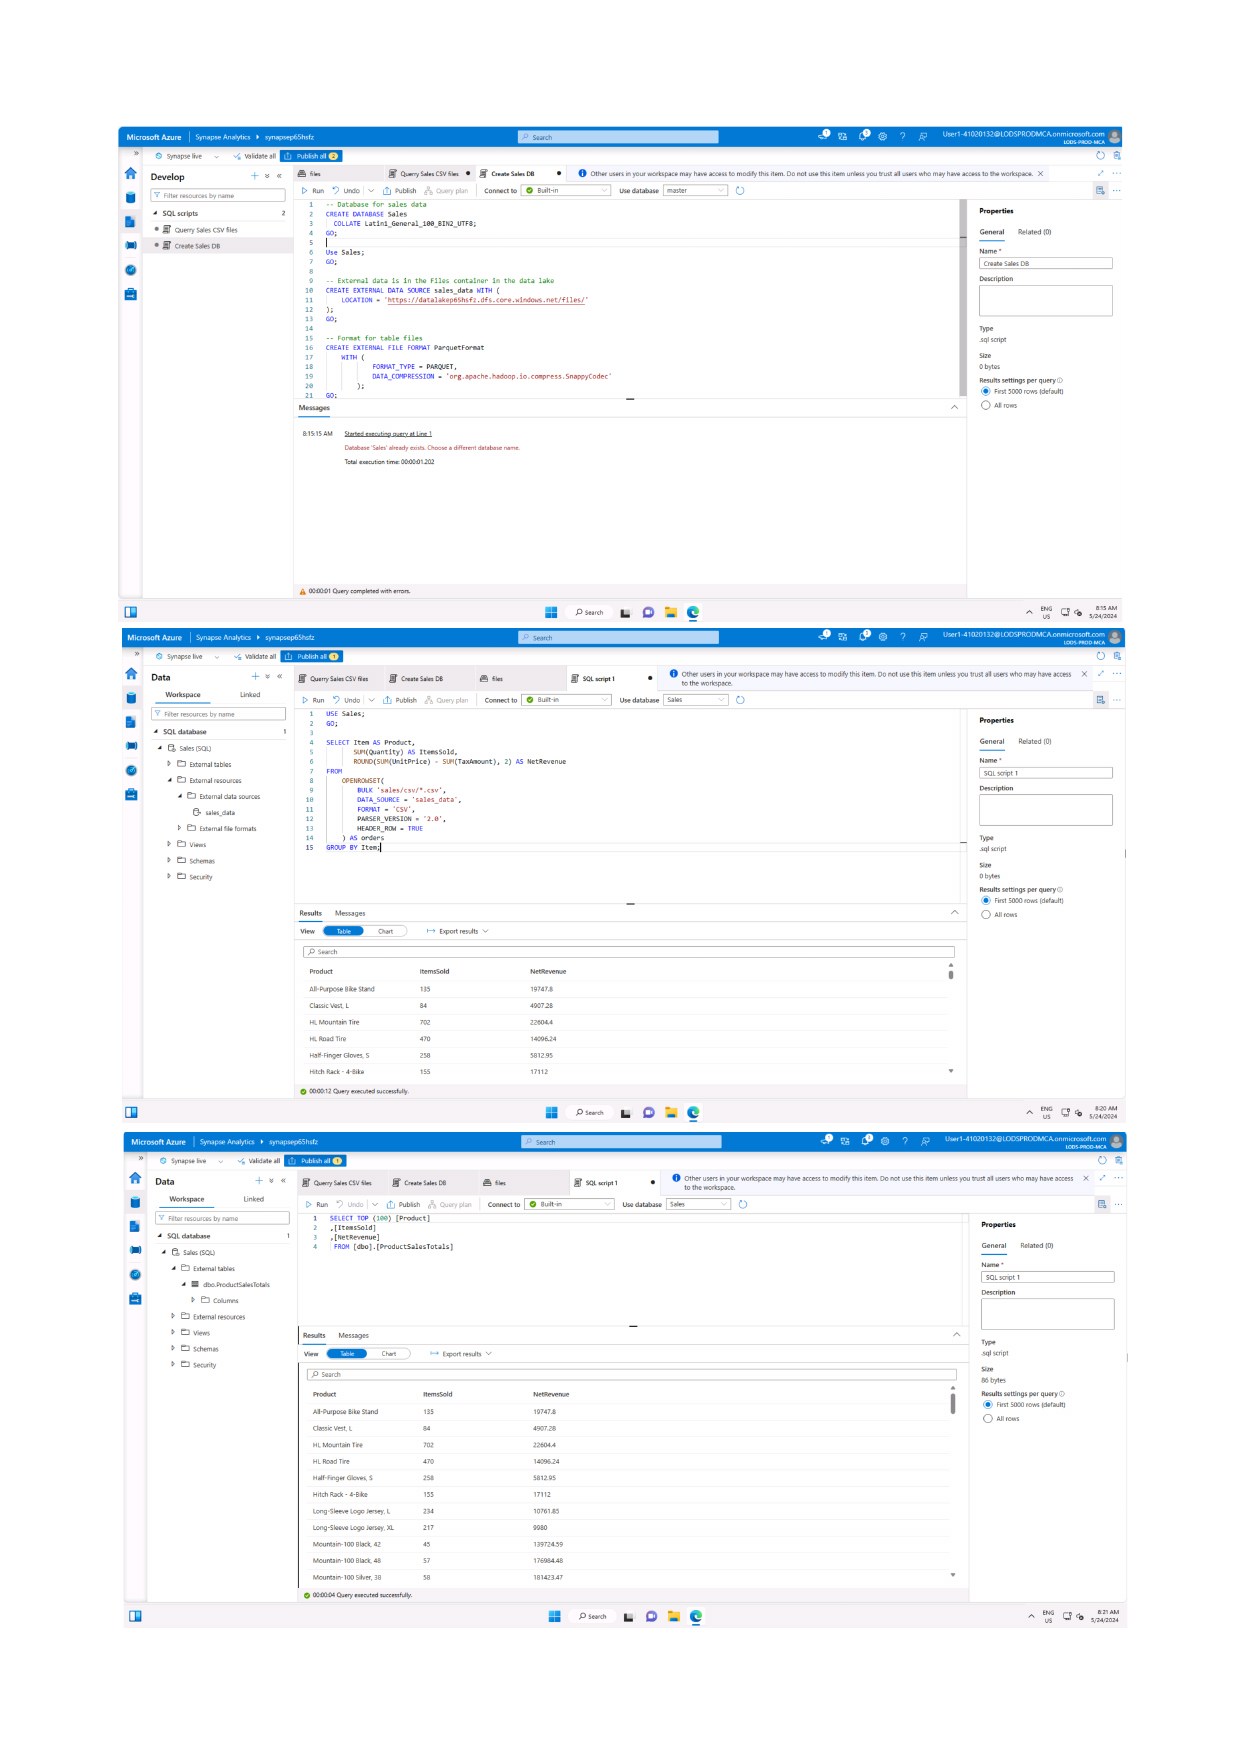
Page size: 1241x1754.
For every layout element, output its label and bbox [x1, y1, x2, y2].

picture [118, 126, 1123, 622]
picture [122, 628, 1126, 1123]
picture [123, 1132, 1128, 1628]
